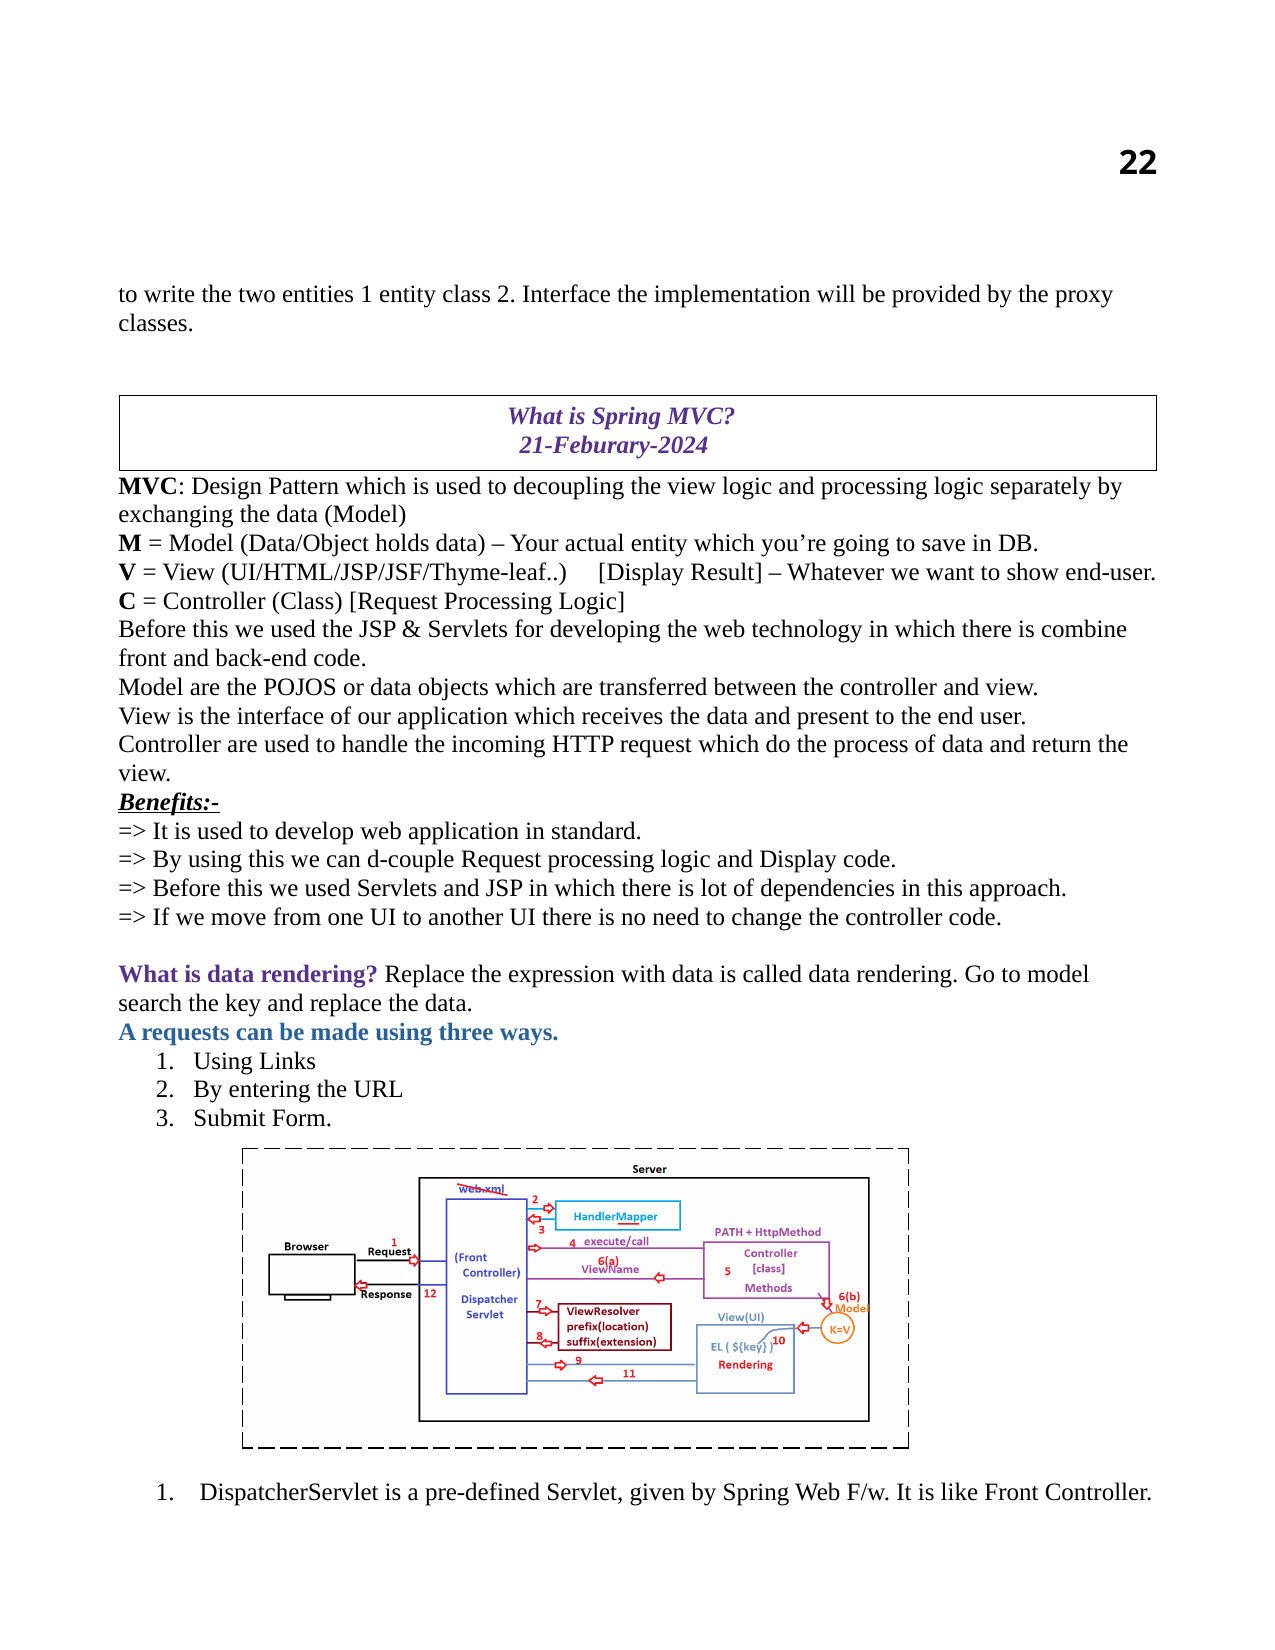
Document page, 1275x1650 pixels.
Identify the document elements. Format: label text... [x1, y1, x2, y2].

list Submit Form. [156, 1103, 1157, 1132]
text C = Controller (Class) [Request Processing Logic] [118, 586, 1157, 614]
text V = View (UI/HTML/JSP/JSF/Thyme-leaf..) [Display Result] – Whatever we want to show end-user. [118, 557, 1157, 586]
text => Before this we used Servlets and JSP in which there is lot of dependencies in this approach. [118, 873, 1157, 902]
text => It is used to develop web application in standard. [118, 816, 1157, 844]
text M = Model (Data/Object holds data) – Your actual entity which you’re going to save in DB. [118, 528, 1157, 557]
text Model are the POJOS or data objects which are transferred between the controller and view. [118, 672, 1157, 701]
text => If we move from one UI to another UI there is no need to change the controller code. [118, 902, 1157, 931]
text Controller are used to handle the incoming HTTP request which do the process of data and return the view. [118, 729, 1157, 787]
text A requests can be made using three ways. [118, 1017, 1157, 1046]
table_header What is Spring MVC? 21-Feburary-2024 [120, 396, 1156, 470]
text to write the two entities 1 entity class 2. Interface the implementation will be provided by the proxy classes. [118, 279, 1157, 337]
text Benefits:- [118, 787, 1157, 816]
picture [246, 1151, 905, 1445]
text Before this we used the JSP & Servlets for developing the web technology in which there is combine front and back-end code. [118, 614, 1157, 672]
list By entering the URL [156, 1074, 1157, 1103]
text View is the interface of our application which receives the data and present to the end user. [118, 701, 1157, 729]
text What is data rendering? Replace the expression with data is called data rendering. Go to model search the key and replace the data. [118, 959, 1157, 1017]
text => By using this we can d-couple Request processing logic and Display code. [118, 844, 1157, 873]
list Using Links [156, 1046, 1157, 1074]
list DispatcherServlet is a pre-defined Servlet, given by Spring Web F/w. It is like Front Controller. [156, 1477, 1157, 1506]
text MVC: Design Pattern which is used to decoupling the view logic and processing logic separately by exchanging the data (Model) [118, 471, 1157, 528]
